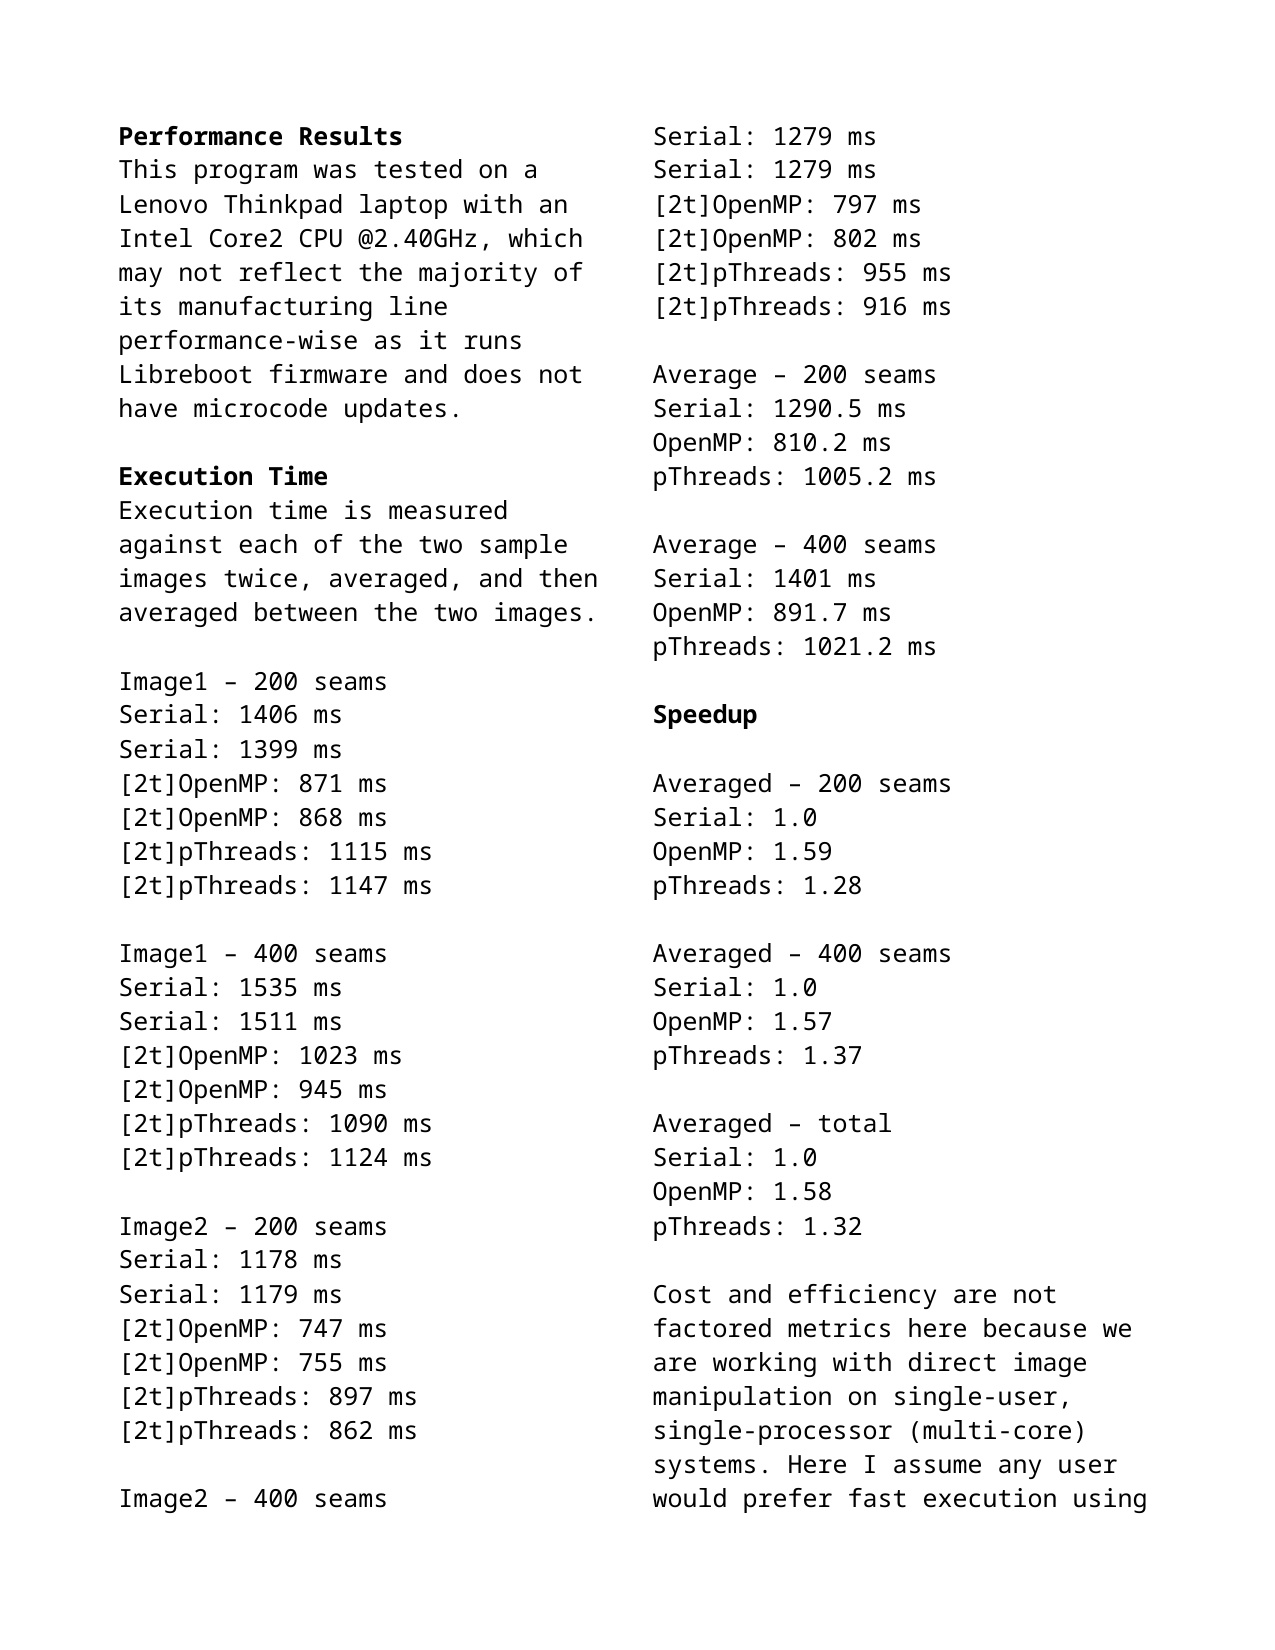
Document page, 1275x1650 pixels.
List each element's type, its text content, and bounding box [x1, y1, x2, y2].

text [2t]OpenMP: 755 ms [118, 1344, 622, 1378]
text OpenMP: 891.7 ms [652, 595, 1157, 629]
text Image1 – 400 seams [118, 936, 622, 970]
text Serial: 1279 ms [652, 118, 1157, 152]
text [2t]pThreads: 1147 ms [118, 867, 622, 902]
text [2t]OpenMP: 747 ms [118, 1310, 622, 1344]
text [2t]pThreads: 897 ms [118, 1378, 622, 1412]
text Cost and efficiency are not factored metrics here because we are working with direct image manipulation on single-user, single-processor (multi-core) systems. Here I assume any user would prefer fast execution using [652, 1276, 1157, 1515]
text Performance Results [118, 118, 622, 152]
text [2t]pThreads: 916 ms [652, 288, 1157, 322]
text Serial: 1401 ms [652, 561, 1157, 595]
text Average – 200 seams [652, 357, 1157, 391]
text Image2 – 200 seams [118, 1208, 622, 1242]
text Serial: 1.0 [652, 1140, 1157, 1174]
text OpenMP: 1.59 [652, 833, 1157, 867]
text Serial: 1179 ms [118, 1276, 622, 1310]
text [2t]OpenMP: 802 ms [652, 220, 1157, 254]
text [2t]OpenMP: 1023 ms [118, 1038, 622, 1072]
text OpenMP: 810.2 ms [652, 425, 1157, 459]
text Averaged – 200 seams [652, 765, 1157, 799]
text [2t]pThreads: 1124 ms [118, 1140, 622, 1174]
text Execution time is measured against each of the two sample images twice, averaged, and then averaged between the two images. [118, 493, 622, 629]
text This program was tested on a Lenovo Thinkpad laptop with an Intel Core2 CPU @2.40GHz, which may not reflect the majority of its manufacturing line performance-wise as it runs Libreboot firmware and does not have microcode updates. [118, 152, 622, 425]
text Execution Time [118, 459, 622, 493]
text Averaged – total [652, 1106, 1157, 1140]
text Serial: 1399 ms [118, 731, 622, 765]
text Serial: 1178 ms [118, 1242, 622, 1276]
text pThreads: 1.28 [652, 867, 1157, 902]
text Speedup [652, 697, 1157, 731]
text pThreads: 1.32 [652, 1208, 1157, 1242]
text [2t]OpenMP: 868 ms [118, 799, 622, 833]
text [2t]pThreads: 1090 ms [118, 1106, 622, 1140]
text [2t]OpenMP: 871 ms [118, 765, 622, 799]
text [2t]pThreads: 1115 ms [118, 833, 622, 867]
text [2t]pThreads: 862 ms [118, 1412, 622, 1447]
text [2t]pThreads: 955 ms [652, 254, 1157, 288]
text [2t]OpenMP: 797 ms [652, 186, 1157, 220]
text Average – 400 seams [652, 527, 1157, 561]
text Serial: 1511 ms [118, 1004, 622, 1038]
text Image1 – 200 seams [118, 663, 622, 697]
text Serial: 1.0 [652, 799, 1157, 833]
text pThreads: 1.37 [652, 1038, 1157, 1072]
text Serial: 1290.5 ms [652, 391, 1157, 425]
text Serial: 1406 ms [118, 697, 622, 731]
text pThreads: 1005.2 ms [652, 459, 1157, 493]
text Serial: 1279 ms [652, 152, 1157, 186]
text Averaged – 400 seams [652, 936, 1157, 970]
text [2t]OpenMP: 945 ms [118, 1072, 622, 1106]
text OpenMP: 1.57 [652, 1004, 1157, 1038]
text OpenMP: 1.58 [652, 1174, 1157, 1208]
text Image2 – 400 seams [118, 1481, 622, 1515]
text pThreads: 1021.2 ms [652, 629, 1157, 663]
text Serial: 1535 ms [118, 970, 622, 1004]
text Serial: 1.0 [652, 970, 1157, 1004]
